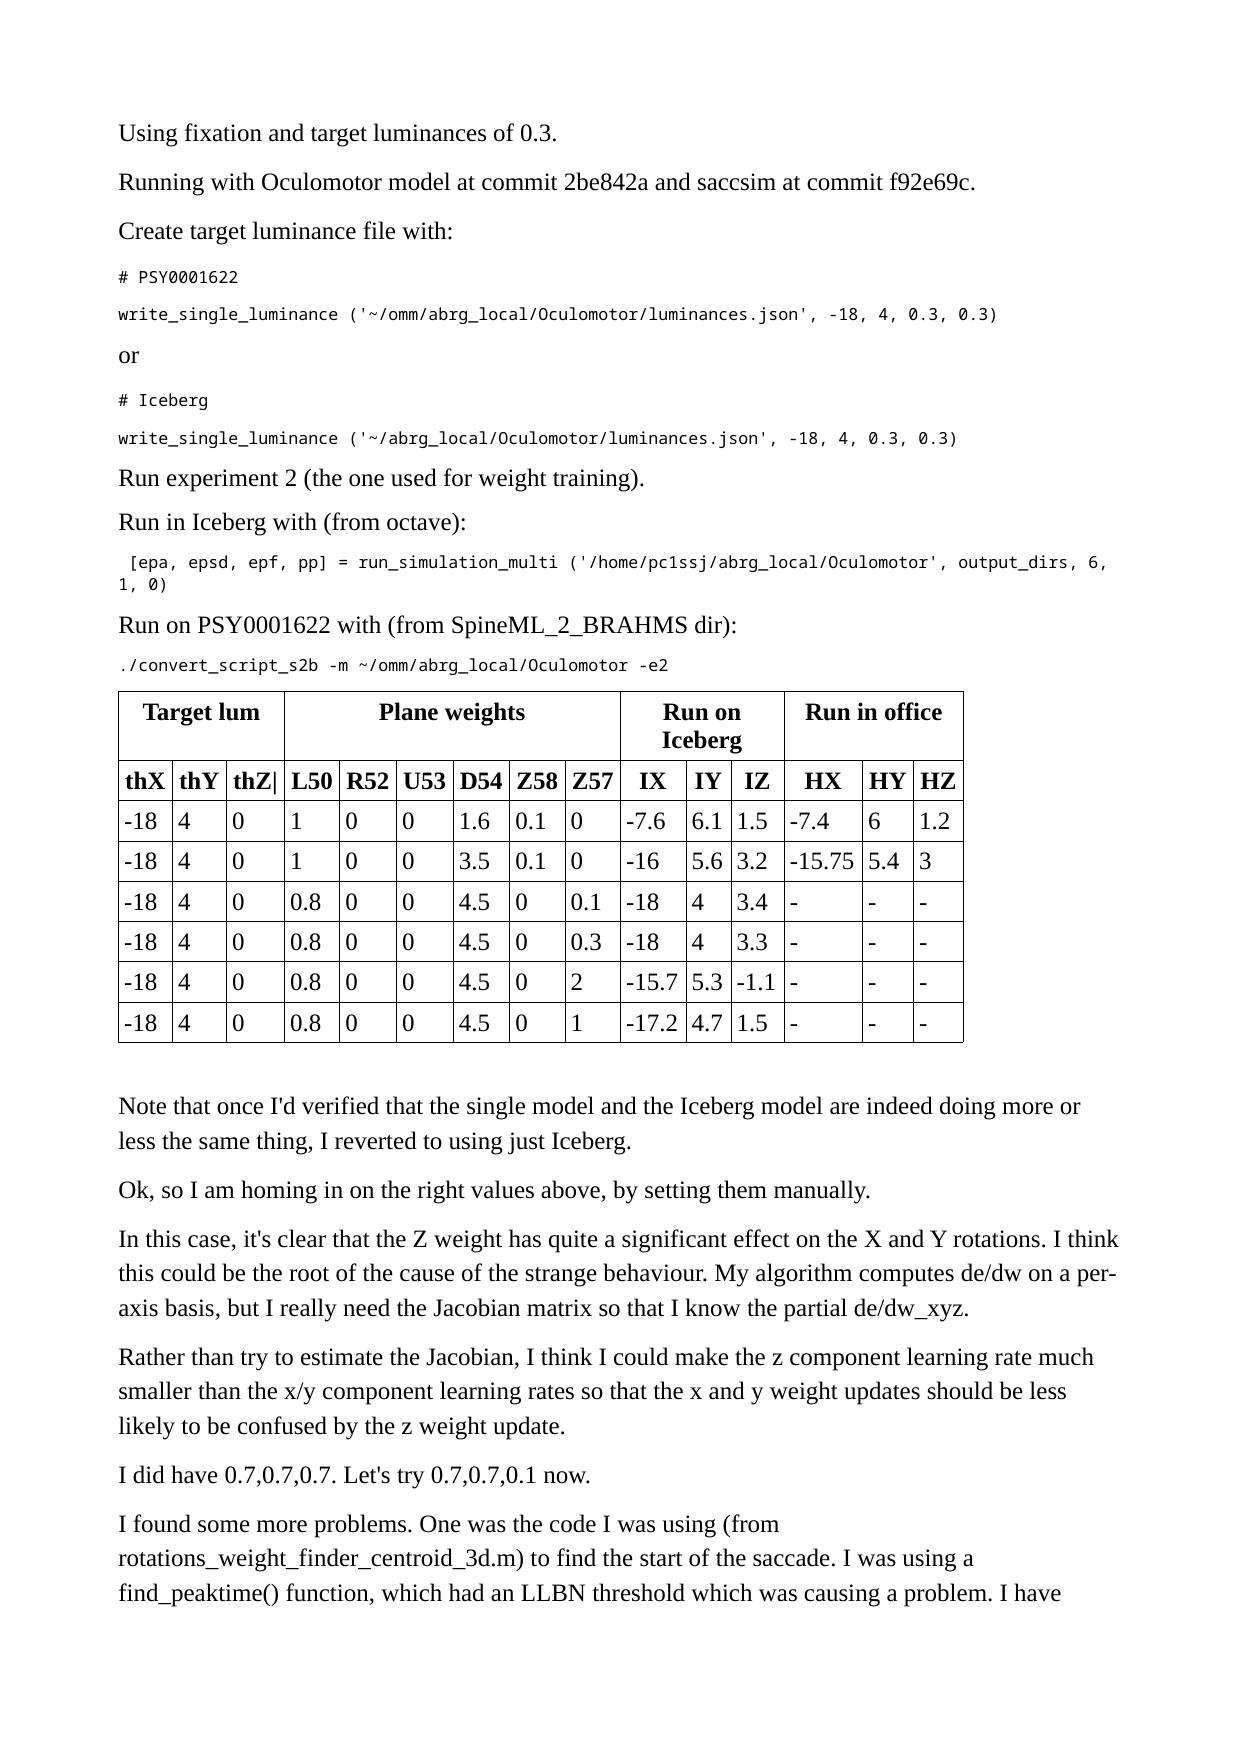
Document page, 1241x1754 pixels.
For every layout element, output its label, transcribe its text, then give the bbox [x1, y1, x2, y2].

table_cell 0.8 [285, 922, 339, 961]
table_header Plane weights [285, 692, 620, 760]
table_cell -7.4 [785, 801, 862, 841]
table_cell -1.1 [732, 962, 784, 1002]
table_cell 3.2 [732, 842, 784, 881]
table_cell - [914, 962, 963, 1002]
table_cell 0.8 [285, 882, 339, 921]
table_cell 4 [173, 1003, 226, 1042]
table_cell Z58 [510, 761, 565, 800]
text Ok, so I am homing in on the right values above, by setting them manually. [118, 1175, 1122, 1203]
table_cell 0 [510, 882, 565, 921]
table_cell 4 [173, 962, 226, 1002]
table_cell 1.5 [732, 1003, 784, 1042]
text Create target luminance file with: [118, 216, 1122, 245]
table_cell 4 [173, 882, 226, 921]
table_cell - [863, 1003, 913, 1042]
table_cell - [785, 922, 862, 961]
text Rather than try to estimate the Jacobian, I think I could make the z component learning rate much smaller than the x/y component learning rates so that the x and y weight updates should be less likely to be confused by the z weight update. [118, 1342, 1122, 1439]
table_cell 0 [566, 801, 620, 841]
table_cell D54 [454, 761, 509, 800]
table_cell 3.5 [454, 842, 509, 881]
table_cell L50 [285, 761, 339, 800]
table_cell 3.4 [732, 882, 784, 921]
table_cell HY [863, 761, 913, 800]
table_cell IZ [732, 761, 784, 800]
table_cell 0 [397, 842, 453, 881]
table_cell -17.2 [621, 1003, 686, 1042]
text write_single_luminance ('~/omm/abrg_local/Oculomotor/luminances.json', -18, 4, 0.3, 0.3) [118, 303, 1122, 325]
table_cell 0.8 [285, 1003, 339, 1042]
text write_single_luminance ('~/abrg_local/Oculomotor/luminances.json', -18, 4, 0.3, 0.3) [118, 426, 1122, 449]
table_cell - [863, 882, 913, 921]
table_cell 1.6 [454, 801, 509, 841]
table_cell 0 [397, 882, 453, 921]
table_cell 0 [340, 922, 396, 961]
table_cell 0 [510, 1003, 565, 1042]
table_cell 0 [340, 801, 396, 841]
table_cell Z57 [566, 761, 620, 800]
table_cell 4 [173, 842, 226, 881]
text [epa, epsd, epf, pp] = run_simulation_multi ('/home/pc1ssj/abrg_local/Oculomotor', output_dirs, 6, 1, 0) [118, 550, 1122, 596]
table_cell 4 [173, 922, 226, 961]
table_cell -18 [119, 962, 172, 1002]
table_cell 5.6 [687, 842, 731, 881]
table_cell 0 [227, 801, 284, 841]
table_cell -18 [621, 882, 686, 921]
text Run in Iceberg with (from octave): [118, 507, 1122, 536]
table_cell 0 [227, 842, 284, 881]
text # PSY0001622 [118, 265, 1122, 288]
table_cell 3 [914, 842, 963, 881]
table_cell -16 [621, 842, 686, 881]
table_cell 0 [227, 922, 284, 961]
text Using fixation and target luminances of 0.3. [118, 118, 1122, 147]
text # Iceberg [118, 389, 1122, 412]
text Run experiment 2 (the one used for weight training). [118, 463, 1122, 492]
table_cell 4 [687, 922, 731, 961]
table_cell 6 [863, 801, 913, 841]
table_cell -18 [119, 842, 172, 881]
table_cell - [785, 962, 862, 1002]
table_cell 4 [173, 801, 226, 841]
table_cell 0 [227, 882, 284, 921]
table_cell 0 [340, 842, 396, 881]
table_cell 0 [397, 801, 453, 841]
table_cell -18 [119, 1003, 172, 1042]
table_cell 0 [340, 1003, 396, 1042]
text In this case, it's clear that the Z weight has quite a significant effect on the X and Y rotations. I think this could be the root of the cause of the strange behaviour. My algorithm computes de/dw on a per-axis basis, but I really need the Jacobian matrix so that I know the partial de/dw_xyz. [118, 1224, 1122, 1322]
text Run on PSY0001622 with (from SpineML_2_BRAHMS dir): [118, 610, 1122, 639]
table_cell 0 [340, 962, 396, 1002]
table_cell - [914, 882, 963, 921]
table_cell 2 [566, 962, 620, 1002]
table_cell -18 [119, 882, 172, 921]
table_cell 0.3 [566, 922, 620, 961]
table_cell IY [687, 761, 731, 800]
text Note that once I'd verified that the single model and the Iceberg model are indeed doing more or less the same thing, I reverted to using just Iceberg. [118, 1091, 1122, 1154]
table_cell thX [119, 761, 172, 800]
table_cell - [863, 922, 913, 961]
table_cell HX [785, 761, 862, 800]
table_cell 3.3 [732, 922, 784, 961]
table_cell 0 [397, 1003, 453, 1042]
table_cell 0 [397, 962, 453, 1002]
table_cell 4.5 [454, 1003, 509, 1042]
table_cell - [785, 882, 862, 921]
text I found some more problems. One was the code I was using (from rotations_weight_finder_centroid_3d.m) to find the start of the saccade. I was using a find_peaktime() function, which had an LLBN threshold which was causing a problem. I have [118, 1509, 1122, 1607]
table_cell 0 [510, 962, 565, 1002]
table_cell -15.7 [621, 962, 686, 1002]
table_cell 4.7 [687, 1003, 731, 1042]
table_cell 4.5 [454, 962, 509, 1002]
table_cell 5.3 [687, 962, 731, 1002]
text Running with Oculomotor model at commit 2be842a and saccsim at commit f92e69c. [118, 167, 1122, 196]
table_cell 0.1 [566, 882, 620, 921]
table_cell 1 [566, 1003, 620, 1042]
table_cell 4 [687, 882, 731, 921]
table_cell 0 [510, 922, 565, 961]
table_cell 1.5 [732, 801, 784, 841]
table_cell 0.1 [510, 842, 565, 881]
table_cell U53 [397, 761, 453, 800]
table_cell thZ| [227, 761, 284, 800]
table_cell 0.1 [510, 801, 565, 841]
table_cell IX [621, 761, 686, 800]
table_cell -18 [119, 922, 172, 961]
table_cell 4.5 [454, 882, 509, 921]
table_cell - [914, 1003, 963, 1042]
table_cell -18 [119, 801, 172, 841]
table_cell 6.1 [687, 801, 731, 841]
table_cell 1.2 [914, 801, 963, 841]
table_cell -7.6 [621, 801, 686, 841]
table_cell 5.4 [863, 842, 913, 881]
text or [118, 340, 1122, 369]
table_cell 0 [397, 922, 453, 961]
text ./convert_script_s2b -m ~/omm/abrg_local/Oculomotor -e2 [118, 653, 1122, 676]
table_cell 0 [340, 882, 396, 921]
table_header Run on Iceberg [621, 692, 784, 760]
table_cell R52 [340, 761, 396, 800]
table_cell -15.75 [785, 842, 862, 881]
table_cell thY [173, 761, 226, 800]
table_cell 0.8 [285, 962, 339, 1002]
table_header Target lum [119, 692, 284, 760]
table_cell 0 [227, 962, 284, 1002]
table_cell 1 [285, 801, 339, 841]
table_cell HZ [914, 761, 963, 800]
table_cell 4.5 [454, 922, 509, 961]
table_cell - [863, 962, 913, 1002]
table_cell - [914, 922, 963, 961]
table_cell - [785, 1003, 862, 1042]
table_cell 0 [566, 842, 620, 881]
table_cell -18 [621, 922, 686, 961]
table_cell 0 [227, 1003, 284, 1042]
text I did have 0.7,0.7,0.7. Let's try 0.7,0.7,0.1 now. [118, 1460, 1122, 1489]
table_cell 1 [285, 842, 339, 881]
table_header Run in office [785, 692, 963, 760]
